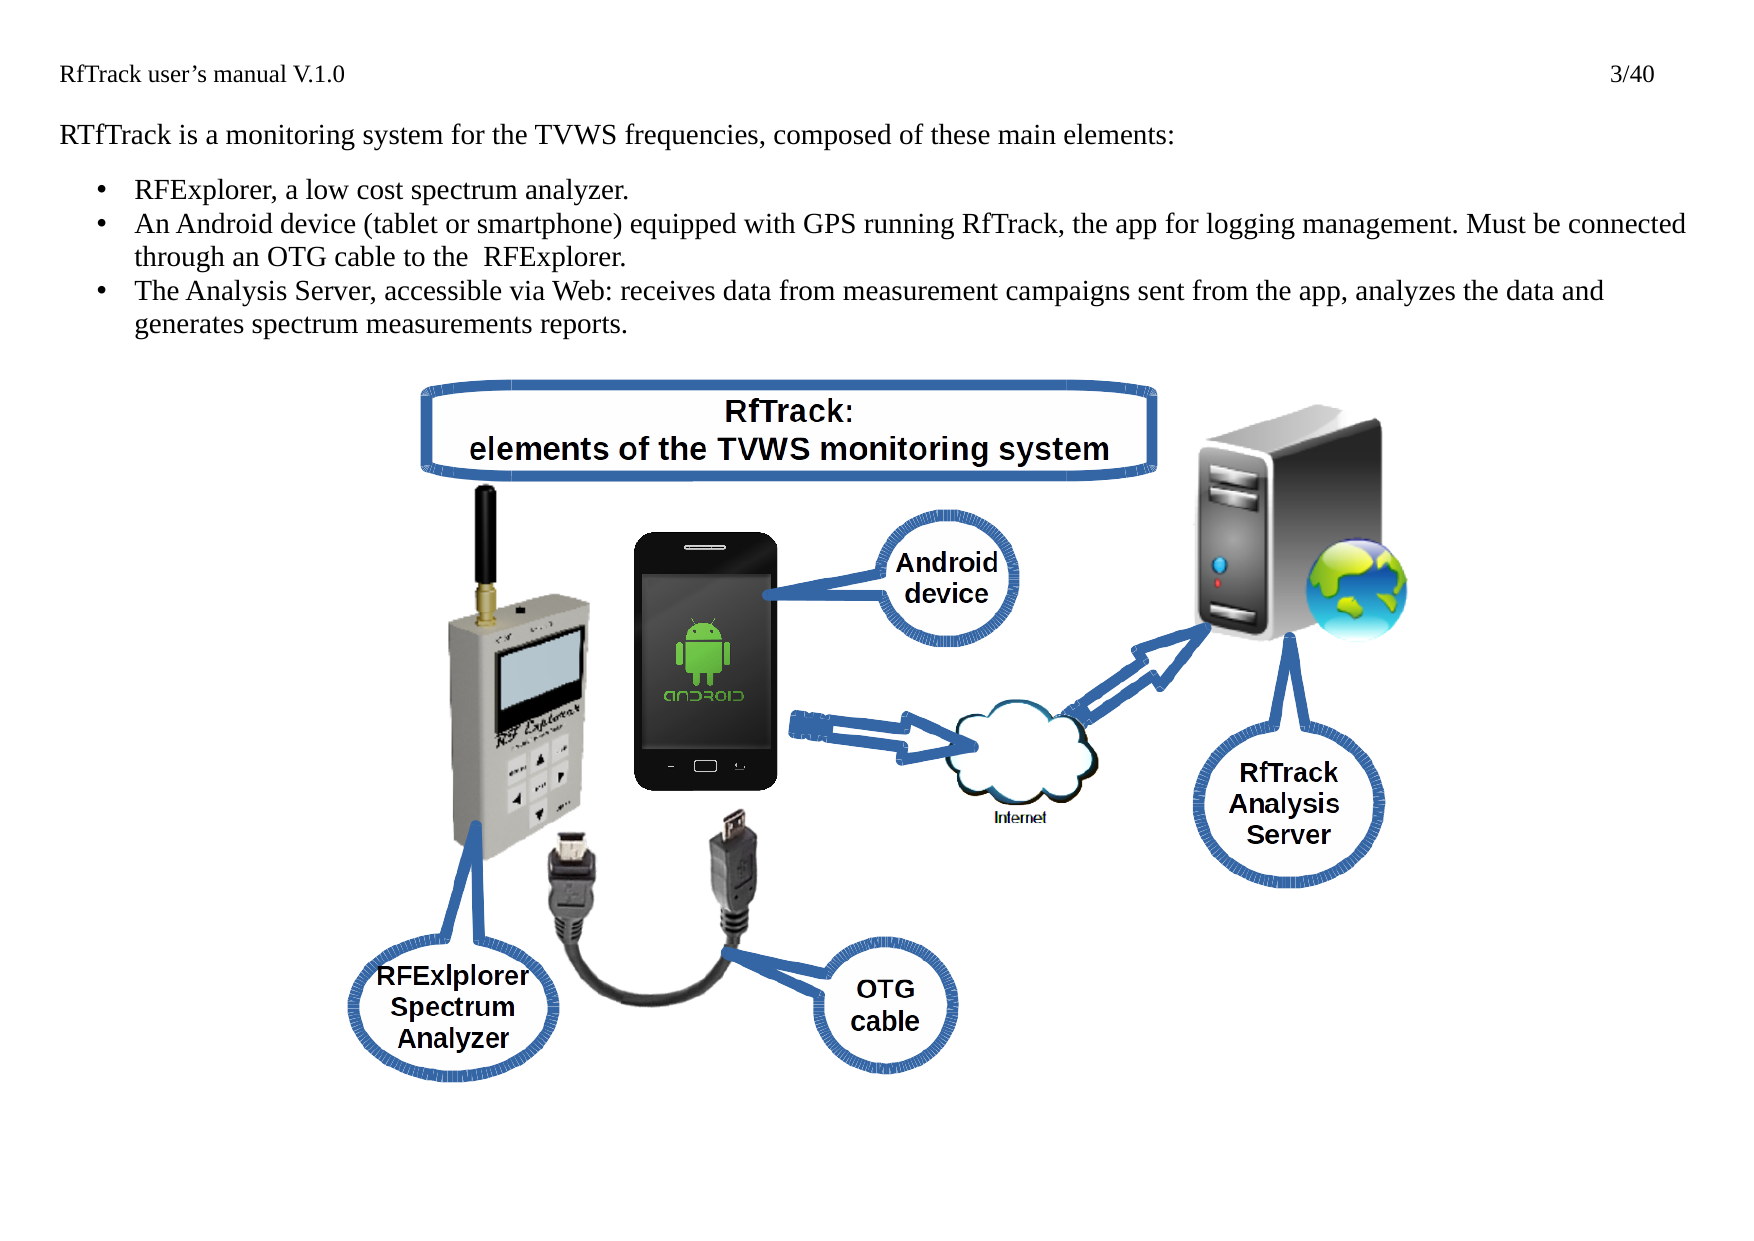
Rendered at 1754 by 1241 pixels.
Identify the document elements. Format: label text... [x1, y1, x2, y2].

list The Analysis Server, accessible via Web: receives data from measurement campaigns sent from the app, analyzes the data and generates spectrum measurements reports. [97, 273, 1695, 340]
picture [345, 368, 1409, 1119]
text RTfTrack is a monitoring system for the TVWS frequencies, composed of these main elements: [59, 117, 1695, 151]
list RFExplorer, a low cost spectrum analyzer. [97, 172, 1695, 206]
list An Android device (tablet or smartphone) equipped with GPS running RfTrack, the app for logging management. Must be connected through an OTG cable to the RFExplorer. [97, 206, 1695, 273]
